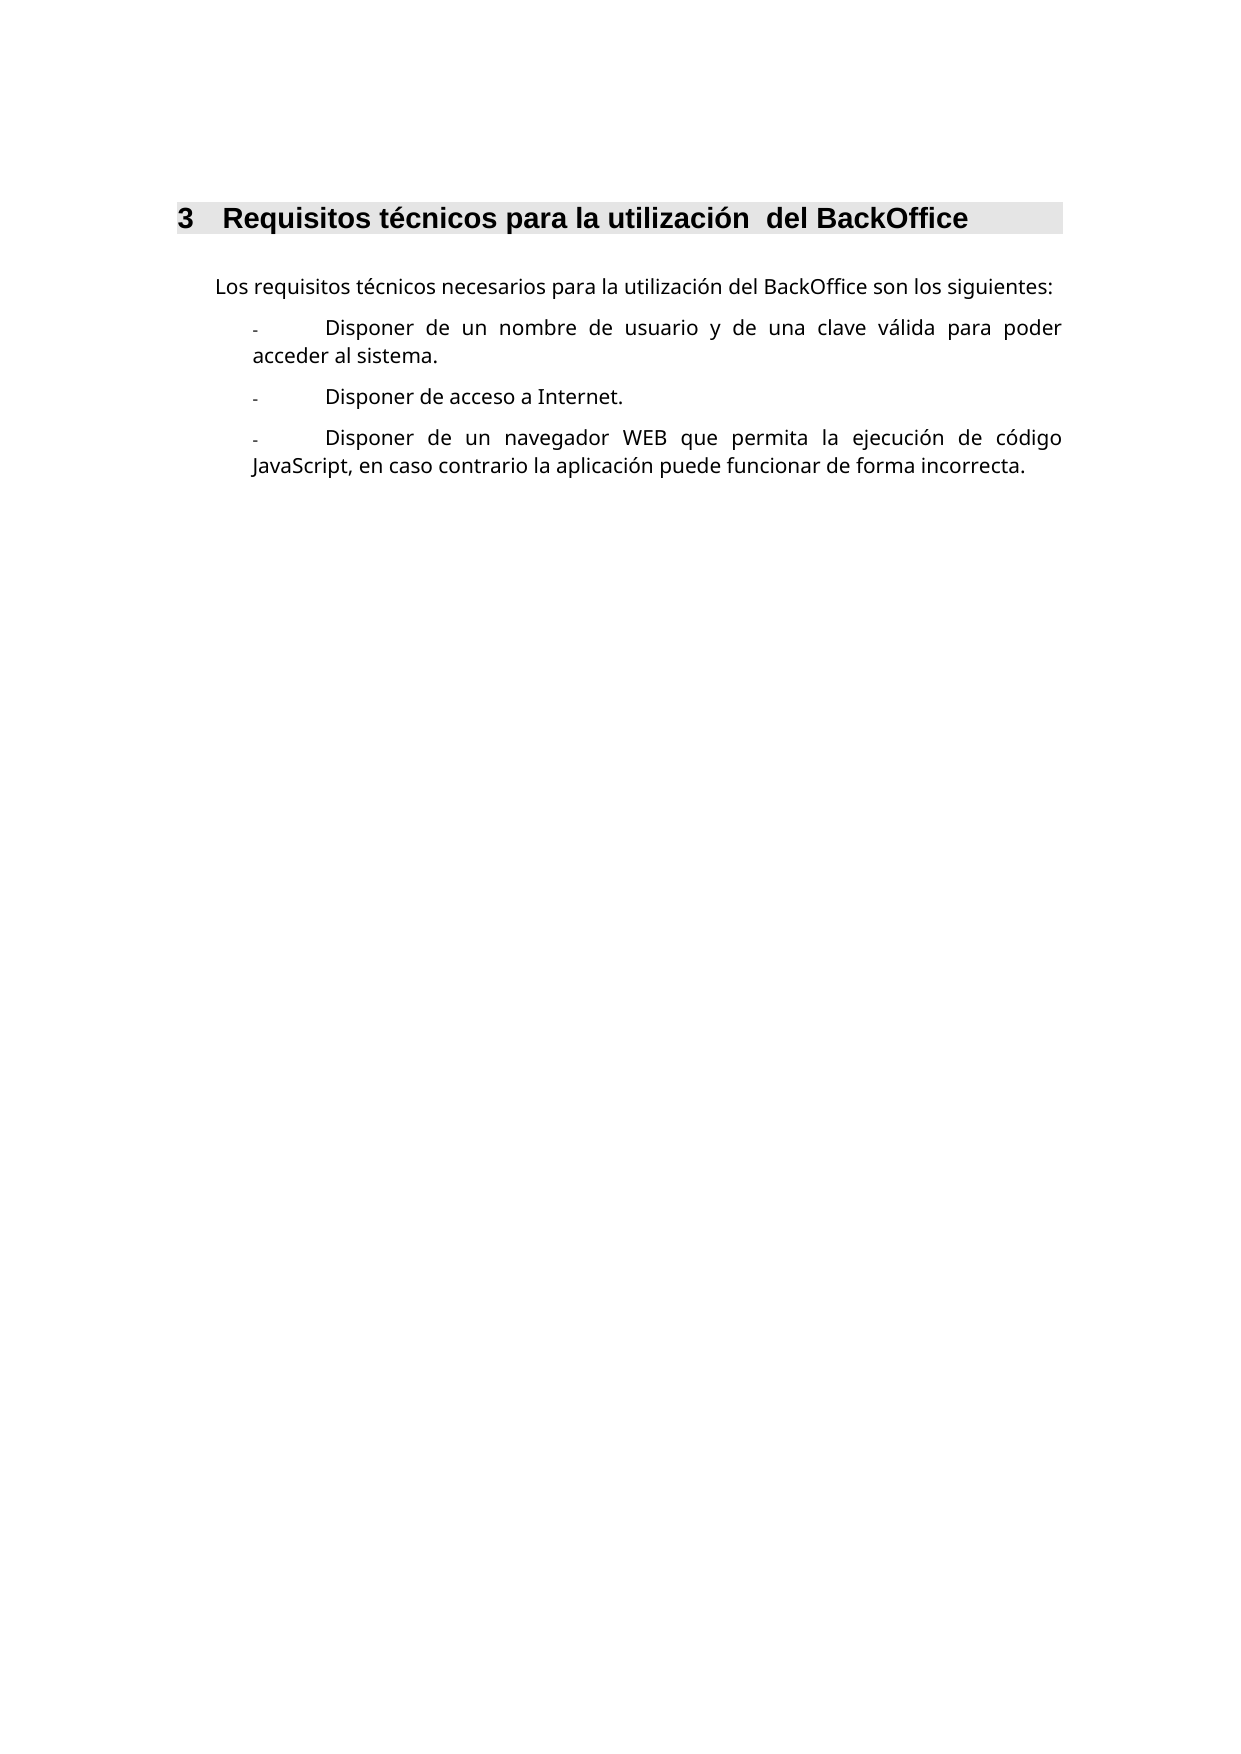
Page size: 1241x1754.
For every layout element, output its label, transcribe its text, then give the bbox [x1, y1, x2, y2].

list Disponer de acceso a Internet. [252, 382, 1063, 411]
text Los requisitos técnicos necesarios para la utilización del BackOffice son los siguientes: [177, 272, 1063, 300]
subtitle Requisitos técnicos para la utilización del BackOffice [177, 202, 1063, 234]
list Disponer de un nombre de usuario y de una clave válida para poder acceder al sistema. [252, 313, 1063, 370]
list Disponer de un navegador WEB que permita la ejecución de código JavaScript, en caso contrario la aplicación puede funcionar de forma incorrecta. [252, 423, 1063, 480]
